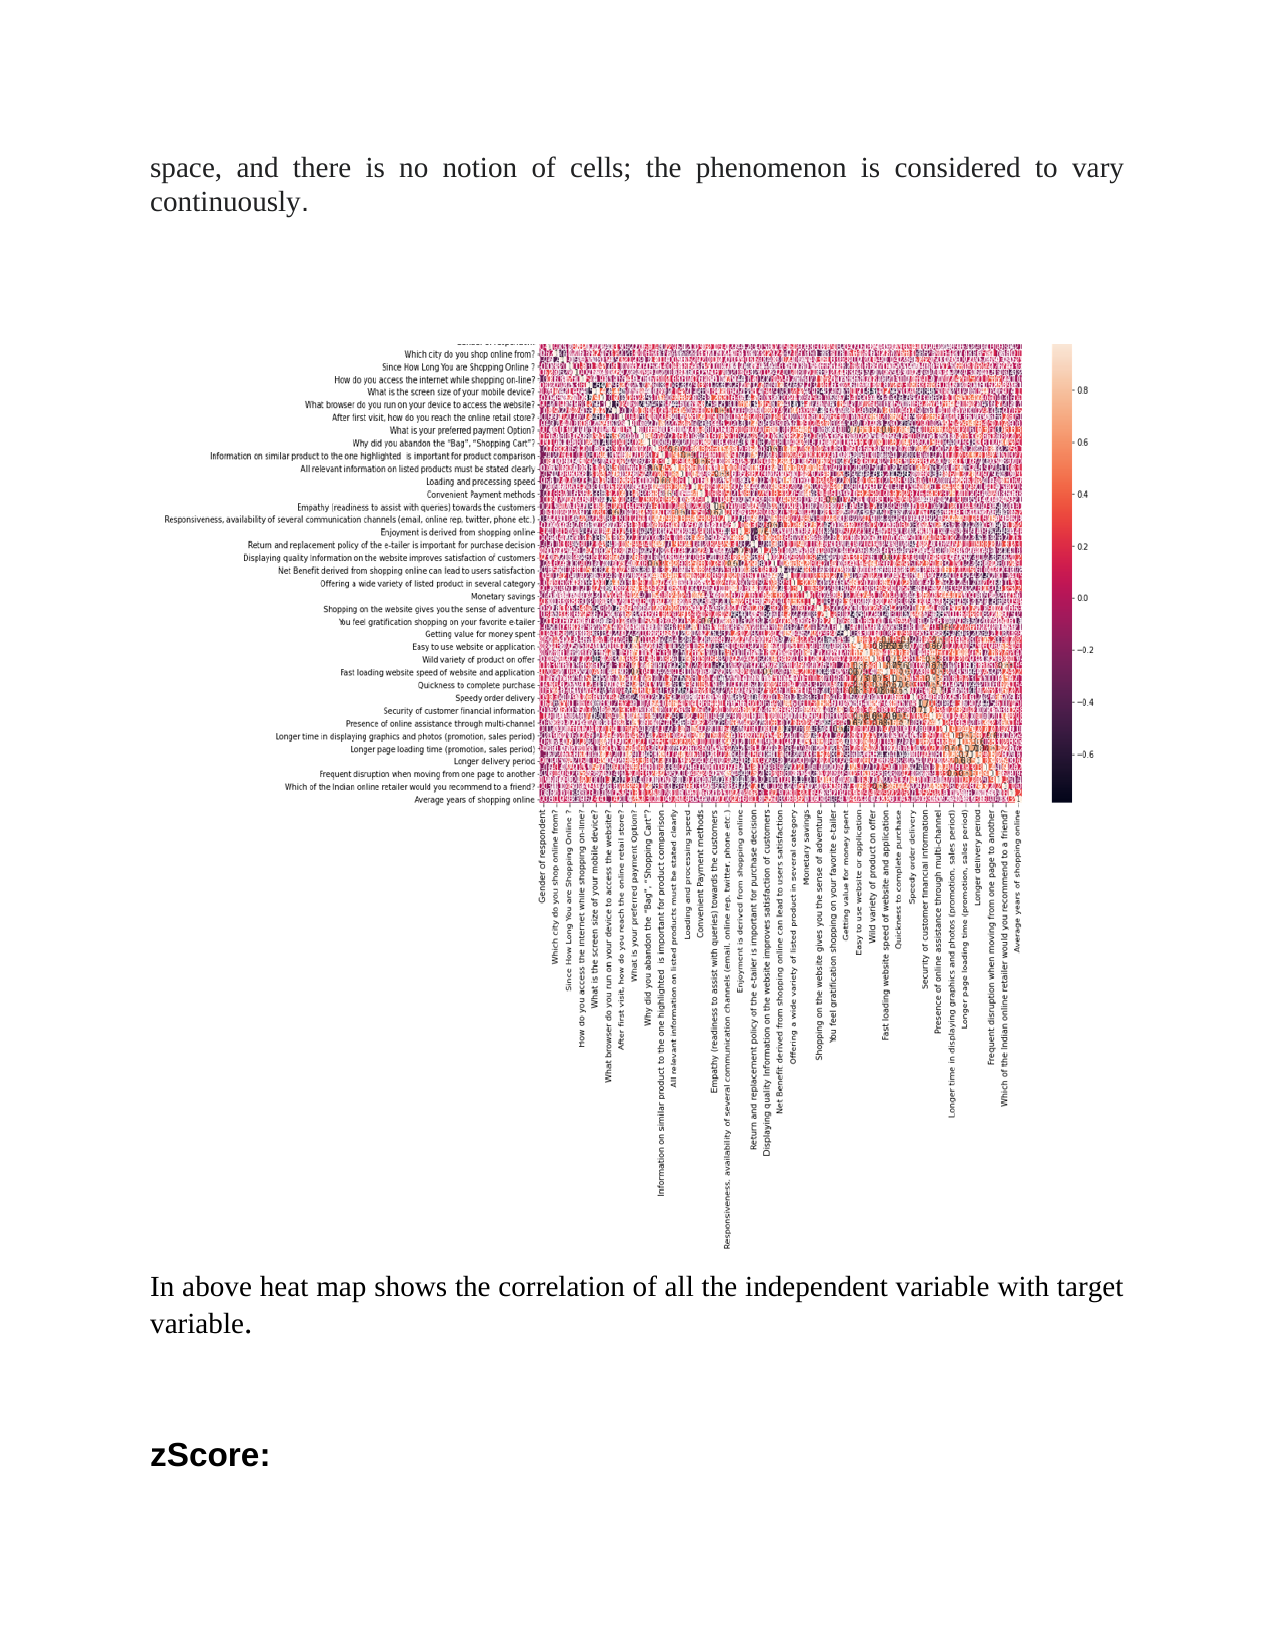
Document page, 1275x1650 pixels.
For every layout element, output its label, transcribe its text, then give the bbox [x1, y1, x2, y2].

text zScore: [150, 1435, 1125, 1473]
text space, and there is no notion of cells; the phenomenon is considered to vary continuously. [150, 150, 1125, 217]
text In above heat map shows the correlation of all the independent variable with target variable. [150, 1269, 1125, 1341]
